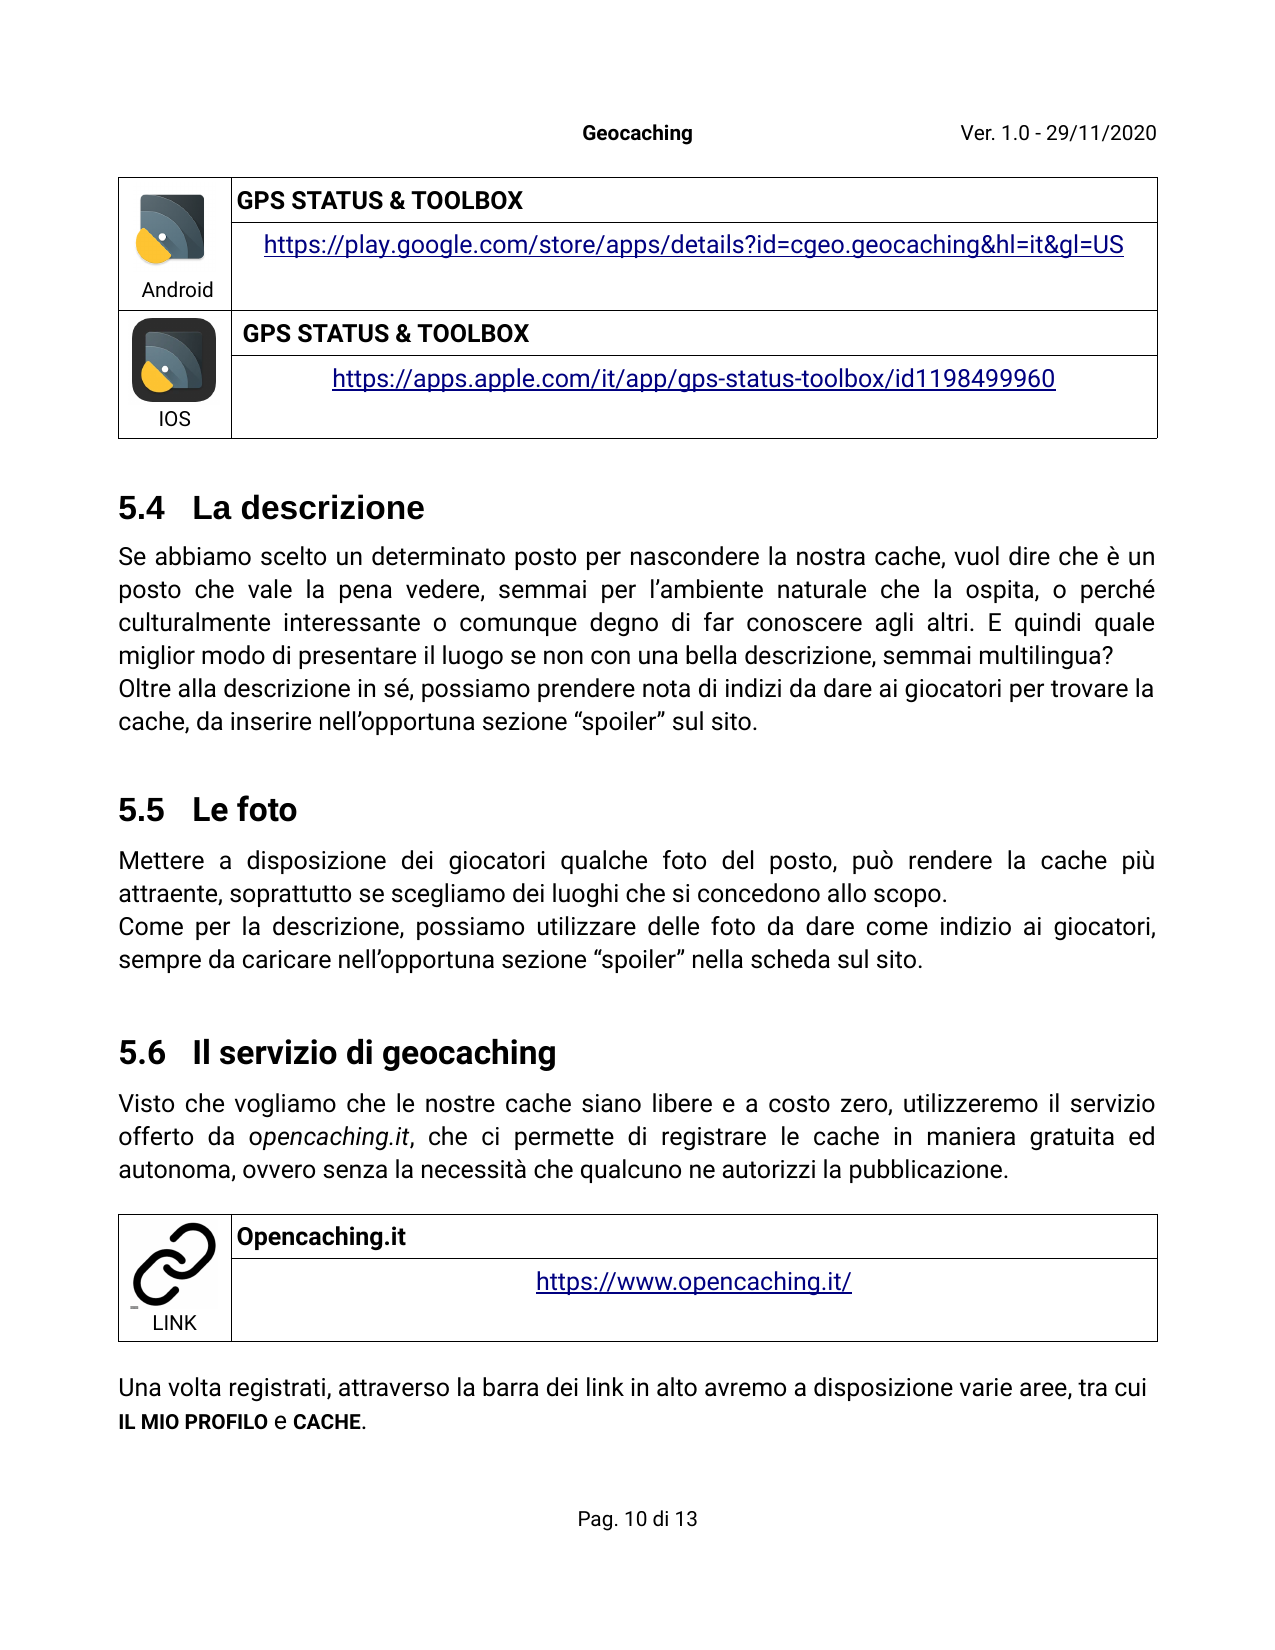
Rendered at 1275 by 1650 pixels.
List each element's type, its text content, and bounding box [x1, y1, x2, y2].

picture [133, 182, 216, 272]
picture [130, 1219, 219, 1309]
text Oltre alla descrizione in sé, possiamo prendere nota di indizi da dare ai giocatori per trovare la cache, da inserire nell’opportuna sezione “spoiler” sul sito. [118, 671, 1157, 737]
table_header Android [119, 178, 231, 310]
text Visto che vogliamo che le nostre cache siano libere e a costo zero, utilizzeremo il servizio offerto da opencaching.it, che ci permette di registrare le cache in maniera gratuita ed autonoma, ovvero senza la necessità che qualcuno ne autorizzi la pubblicazione. [118, 1086, 1157, 1185]
subtitle Il servizio di geocaching [118, 1029, 1157, 1073]
text Mettere a disposizione dei giocatori qualche foto del posto, può rendere la cache più attraente, soprattutto se scegliamo dei luoghi che si concedono allo scopo. [118, 843, 1157, 909]
table_header IOS [119, 311, 231, 438]
table_header Opencaching.it [232, 1215, 1157, 1258]
text Come per la descrizione, possiamo utilizzare delle foto da dare come indizio ai giocatori, sempre da caricare nell’opportuna sezione “spoiler” nella scheda sul sito. [118, 909, 1157, 975]
subtitle La descrizione [118, 488, 1157, 526]
text Se abbiamo scelto un determinato posto per nascondere la nostra cache, vuol dire che è un posto che vale la pena vedere, semmai per l’ambiente naturale che la ospita, o perché culturalmente interessante o comunque degno di far conoscere agli altri. E quindi quale miglior modo di presentare il luogo se non con una bella descrizione, semmai multilingua? [118, 539, 1157, 671]
table_cell https://www.opencaching.it/ [232, 1259, 1157, 1341]
table_cell https://apps.apple.com/it/app/gps-status-toolbox/id1198499960 [232, 356, 1157, 438]
text Una volta registrati, attraverso la barra dei link in alto avremo a disposizione varie aree, tra cui IL MIO PROFILO e CACHE. [118, 1370, 1157, 1436]
table_header GPS STATUS & TOOLBOX [232, 178, 1157, 222]
picture [128, 316, 221, 405]
subtitle Le foto [118, 786, 1157, 831]
table_header GPS STATUS & TOOLBOX [232, 311, 1157, 355]
table_cell https://play.google.com/store/apps/details?id=cgeo.geocaching&hl=it&gl=US [232, 223, 1157, 310]
table_header LINK [119, 1215, 231, 1341]
